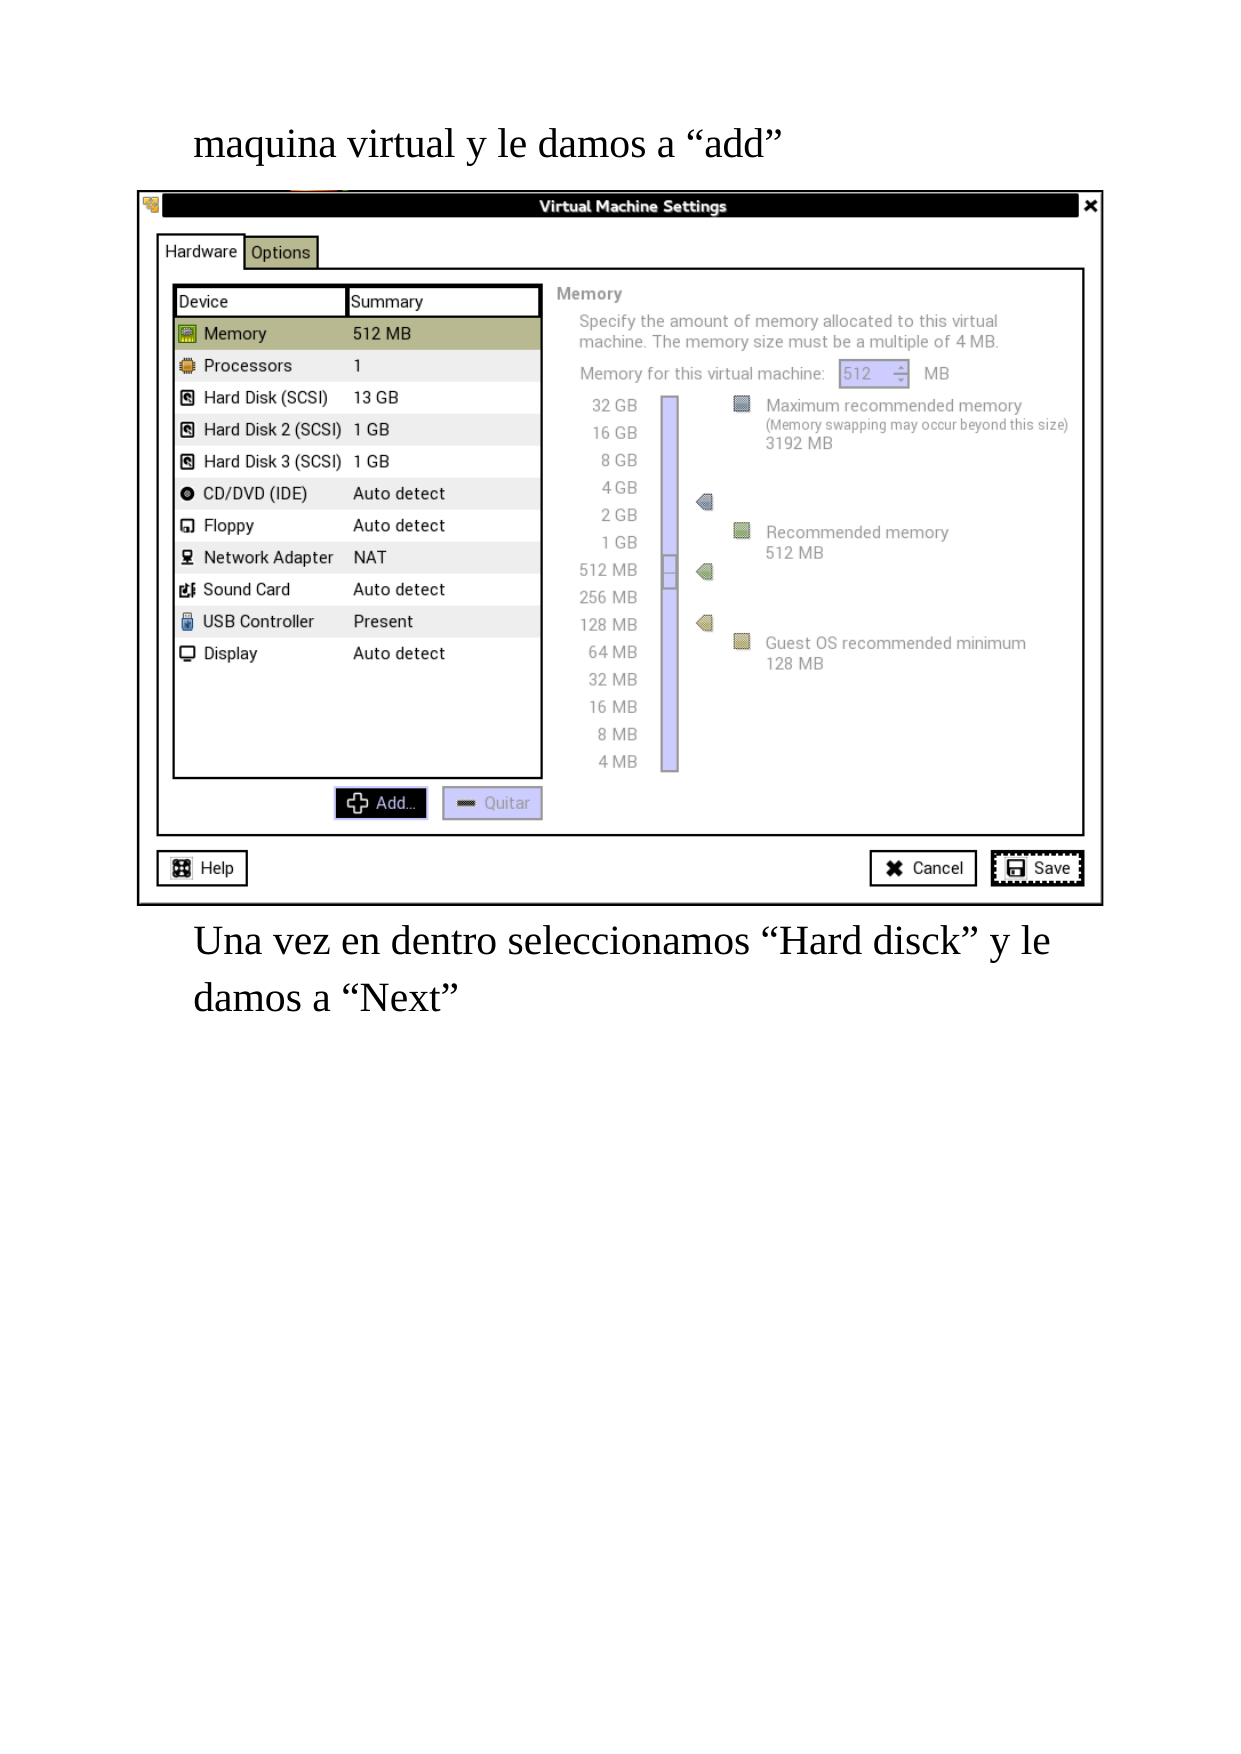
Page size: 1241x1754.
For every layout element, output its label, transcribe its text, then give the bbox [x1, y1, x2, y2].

list Una vez en dentro seleccionamos “Hard disck” y le damos a “Next” [156, 904, 1122, 1021]
picture [136, 190, 1104, 906]
list maquina virtual y le damos a “add” [156, 118, 1122, 166]
